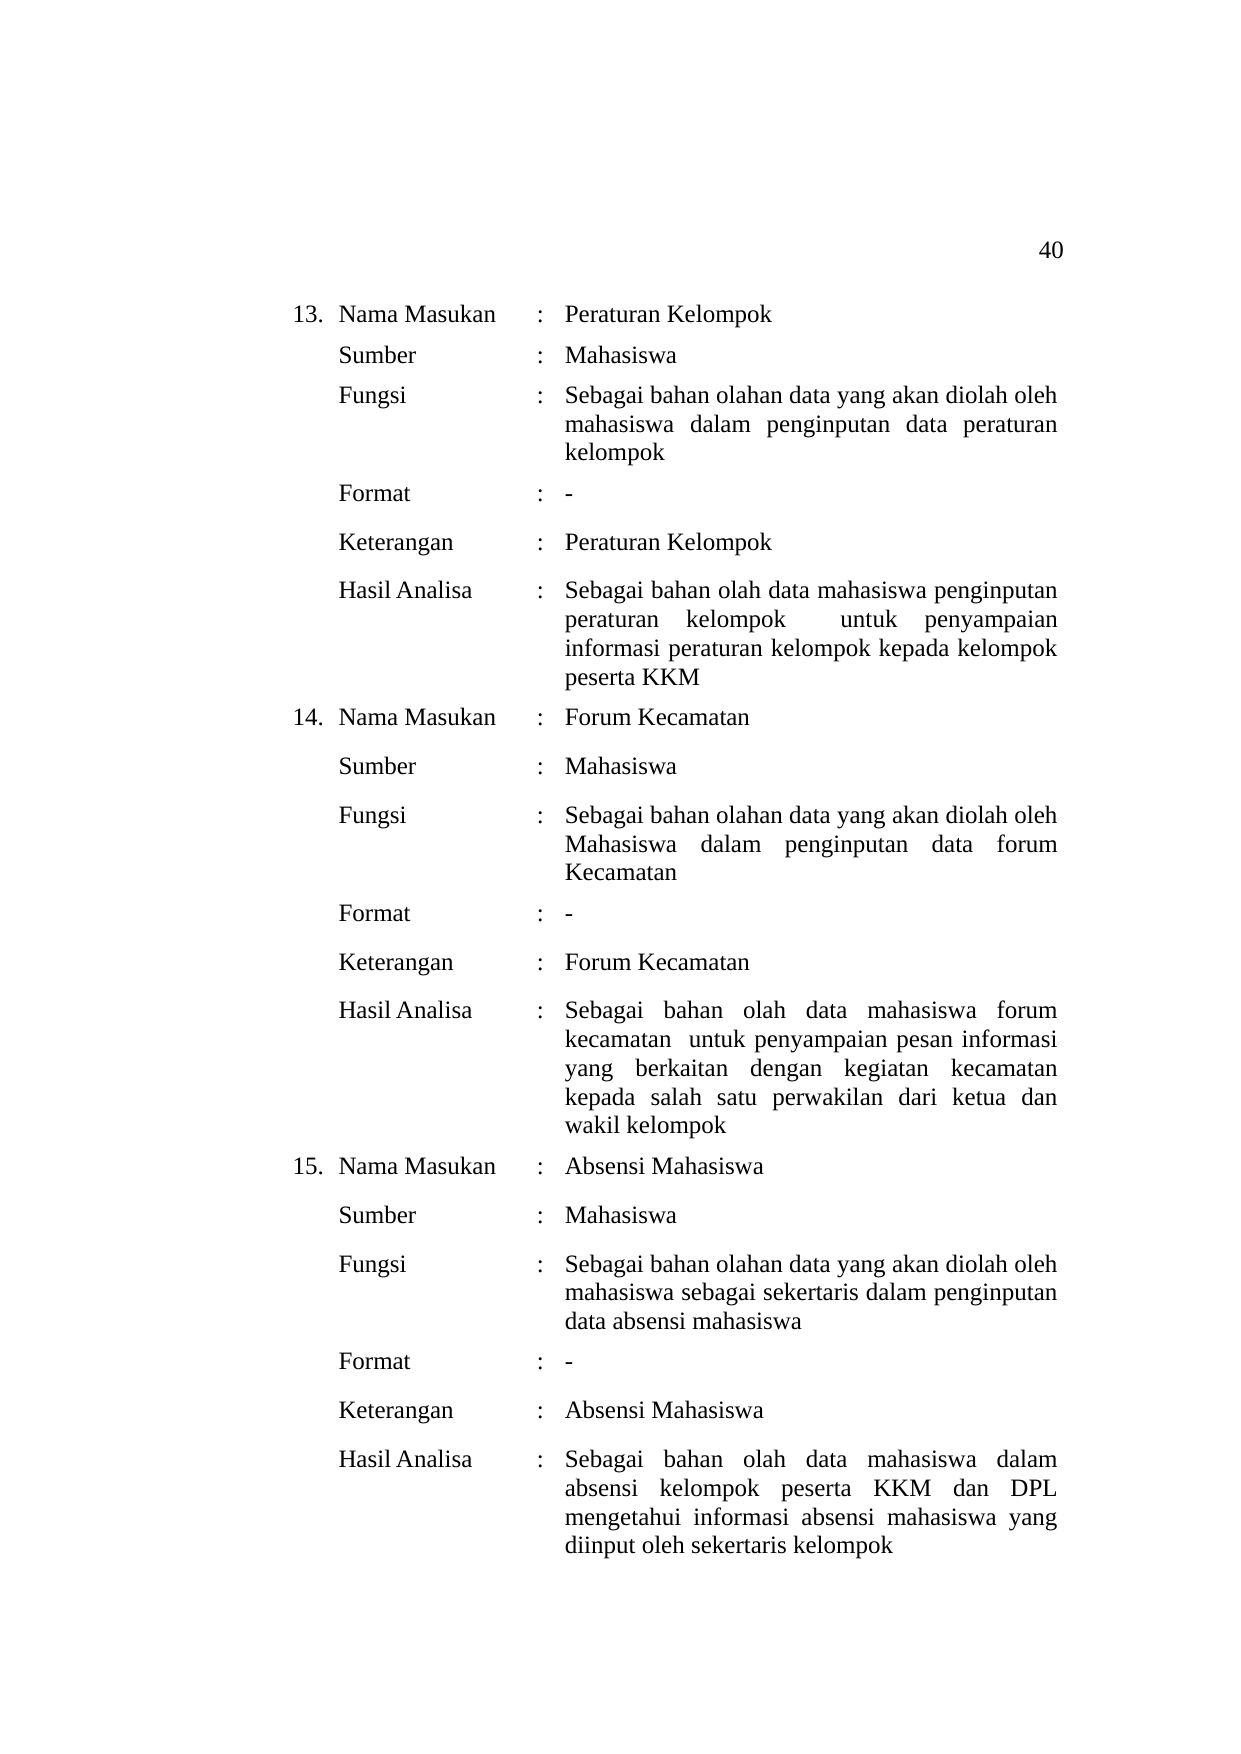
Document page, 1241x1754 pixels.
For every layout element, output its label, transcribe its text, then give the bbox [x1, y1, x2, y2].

table_cell : [531, 1243, 559, 1341]
table_cell Hasil Analisa [333, 990, 531, 1145]
table_cell 15. [286, 1145, 332, 1194]
table_cell : [531, 745, 559, 794]
table_cell [286, 521, 332, 570]
table_cell [286, 794, 332, 892]
table_cell [286, 892, 332, 941]
table_header Nama Masukan [333, 294, 531, 334]
table_cell Keterangan [333, 521, 531, 570]
table_cell : [531, 1439, 559, 1565]
table_header 13. [286, 294, 332, 334]
table_cell : [531, 794, 559, 892]
table_cell : [531, 521, 559, 570]
table_cell : [531, 696, 559, 745]
table_cell Nama Masukan [333, 1145, 531, 1194]
table_cell Keterangan [333, 1390, 531, 1438]
table_cell Mahasiswa [559, 745, 1063, 794]
table_cell Sebagai bahan olahan data yang akan diolah oleh Mahasiswa dalam penginputan data forum Kecamatan [559, 794, 1063, 892]
table_cell Forum Kecamatan [559, 941, 1063, 990]
table_cell Forum Kecamatan [559, 696, 1063, 745]
table_cell 14. [286, 696, 332, 745]
table_cell Format [333, 1341, 531, 1389]
table_cell : [531, 1341, 559, 1389]
table_cell : [531, 570, 559, 696]
table_cell Hasil Analisa [333, 1439, 531, 1565]
table_cell Absensi Mahasiswa [559, 1145, 1063, 1194]
table_cell Fungsi [333, 374, 531, 472]
table_cell Keterangan [333, 941, 531, 990]
table_cell Sebagai bahan olah data mahasiswa penginputan peraturan kelompok untuk penyampaian informasi peraturan kelompok kepada kelompok peserta KKM [559, 570, 1063, 696]
table_cell [286, 334, 332, 374]
table_cell Absensi Mahasiswa [559, 1390, 1063, 1438]
table_cell : [531, 892, 559, 941]
table_cell : [531, 941, 559, 990]
table_cell - [559, 1341, 1063, 1389]
table_cell Mahasiswa [559, 1194, 1063, 1243]
table_cell [286, 941, 332, 990]
table_cell : [531, 374, 559, 472]
table_cell Format [333, 472, 531, 521]
table_cell [286, 745, 332, 794]
table_header Peraturan Kelompok [559, 294, 1063, 334]
table_header : [531, 294, 559, 334]
table_cell : [531, 472, 559, 521]
table_cell [286, 1341, 332, 1389]
table_cell : [531, 1145, 559, 1194]
table_cell Sebagai bahan olahan data yang akan diolah oleh mahasiswa dalam penginputan data peraturan kelompok [559, 374, 1063, 472]
table_cell - [559, 892, 1063, 941]
table_cell Hasil Analisa [333, 570, 531, 696]
table_cell Nama Masukan [333, 696, 531, 745]
table_cell Sebagai bahan olahan data yang akan diolah oleh mahasiswa sebagai sekertaris dalam penginputan data absensi mahasiswa [559, 1243, 1063, 1341]
table_cell : [531, 334, 559, 374]
table_cell Fungsi [333, 1243, 531, 1341]
table_cell [286, 1390, 332, 1438]
table_cell : [531, 1194, 559, 1243]
table_cell Sebagai bahan olah data mahasiswa forum kecamatan untuk penyampaian pesan informasi yang berkaitan dengan kegiatan kecamatan kepada salah satu perwakilan dari ketua dan wakil kelompok [559, 990, 1063, 1145]
table_cell [286, 472, 332, 521]
table_cell Sebagai bahan olah data mahasiswa dalam absensi kelompok peserta KKM dan DPL mengetahui informasi absensi mahasiswa yang diinput oleh sekertaris kelompok [559, 1439, 1063, 1565]
table_cell Sumber [333, 745, 531, 794]
table_cell : [531, 990, 559, 1145]
table_cell - [559, 472, 1063, 521]
table_cell Peraturan Kelompok [559, 521, 1063, 570]
table_cell Sumber [333, 334, 531, 374]
table_cell [286, 1194, 332, 1243]
table_cell [286, 1439, 332, 1565]
table_cell Format [333, 892, 531, 941]
table_cell Mahasiswa [559, 334, 1063, 374]
table_cell [286, 1243, 332, 1341]
table_cell : [531, 1390, 559, 1438]
table_cell [286, 990, 332, 1145]
table_cell [286, 374, 332, 472]
table_cell Fungsi [333, 794, 531, 892]
table_cell [286, 570, 332, 696]
table_cell Sumber [333, 1194, 531, 1243]
